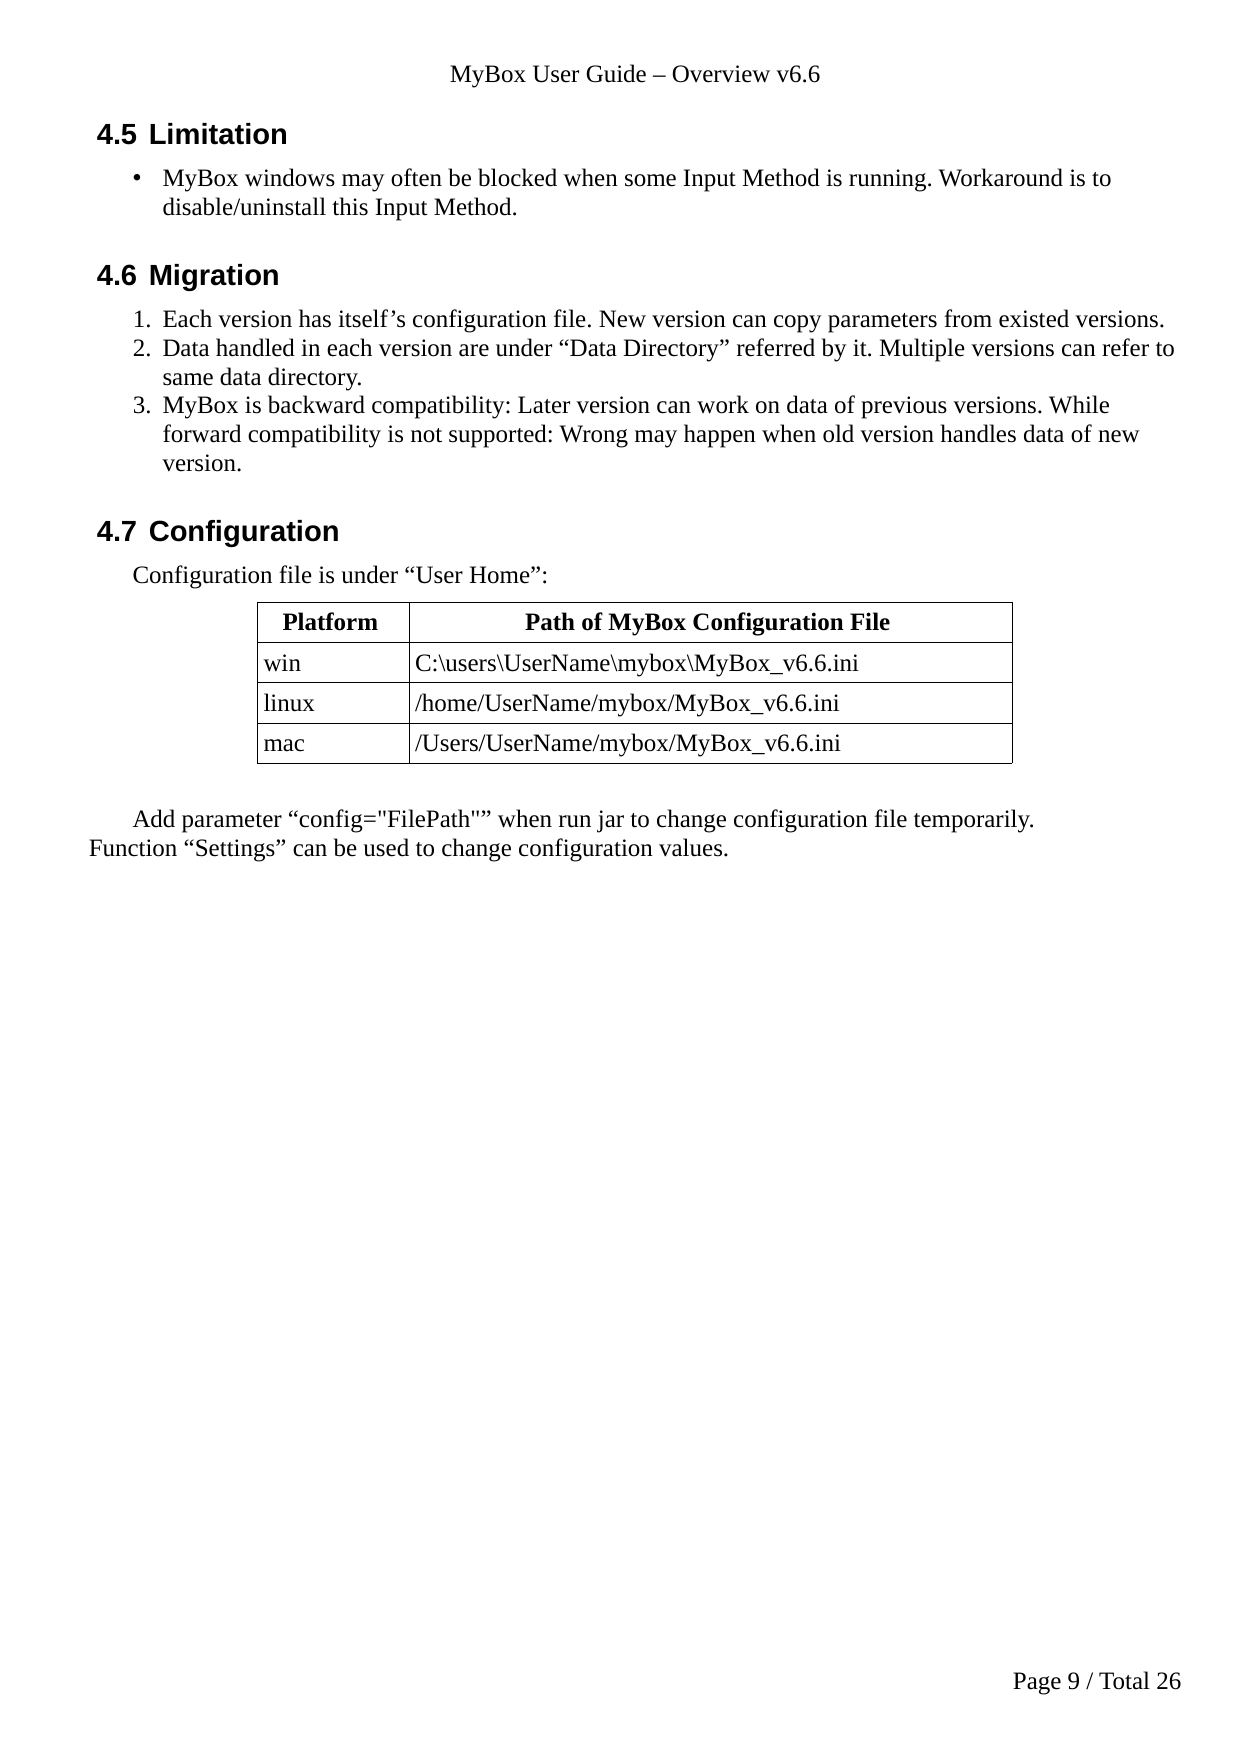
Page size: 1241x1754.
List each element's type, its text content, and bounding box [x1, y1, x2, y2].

table_header Platform [258, 603, 409, 642]
list MyBox is backward compatibility: Later version can work on data of previous versions. While forward compatibility is not supported: Wrong may happen when old version handles data of new version. [133, 391, 1181, 477]
table_cell mac [258, 724, 409, 763]
list MyBox windows may often be blocked when some Input Method is running. Workaround is to disable/uninstall this Input Method. [133, 163, 1181, 221]
list Data handled in each version are under “Data Directory” referred by it. Multiple versions can refer to same data directory. [133, 333, 1181, 391]
table_cell win [258, 643, 409, 682]
subtitle Limitation [88, 117, 1181, 151]
table_cell /home/UserName/mybox/MyBox_v6.6.ini [410, 683, 1012, 723]
text Configuration file is under “User Home”: [88, 560, 1181, 589]
table_cell linux [258, 683, 409, 723]
table_header Path of MyBox Configuration File [410, 603, 1012, 642]
table_cell C:\users\UserName\mybox\MyBox_v6.6.ini [410, 643, 1012, 682]
text Add parameter “config="FilePath"” when run jar to change configuration file temporarily. Function “Settings” can be used to change configuration values. [88, 804, 1181, 862]
list Each version has itself’s configuration file. New version can copy parameters from existed versions. [133, 304, 1181, 333]
table_cell /Users/UserName/mybox/MyBox_v6.6.ini [410, 724, 1012, 763]
subtitle Migration [88, 258, 1181, 292]
subtitle Configuration [88, 514, 1181, 548]
